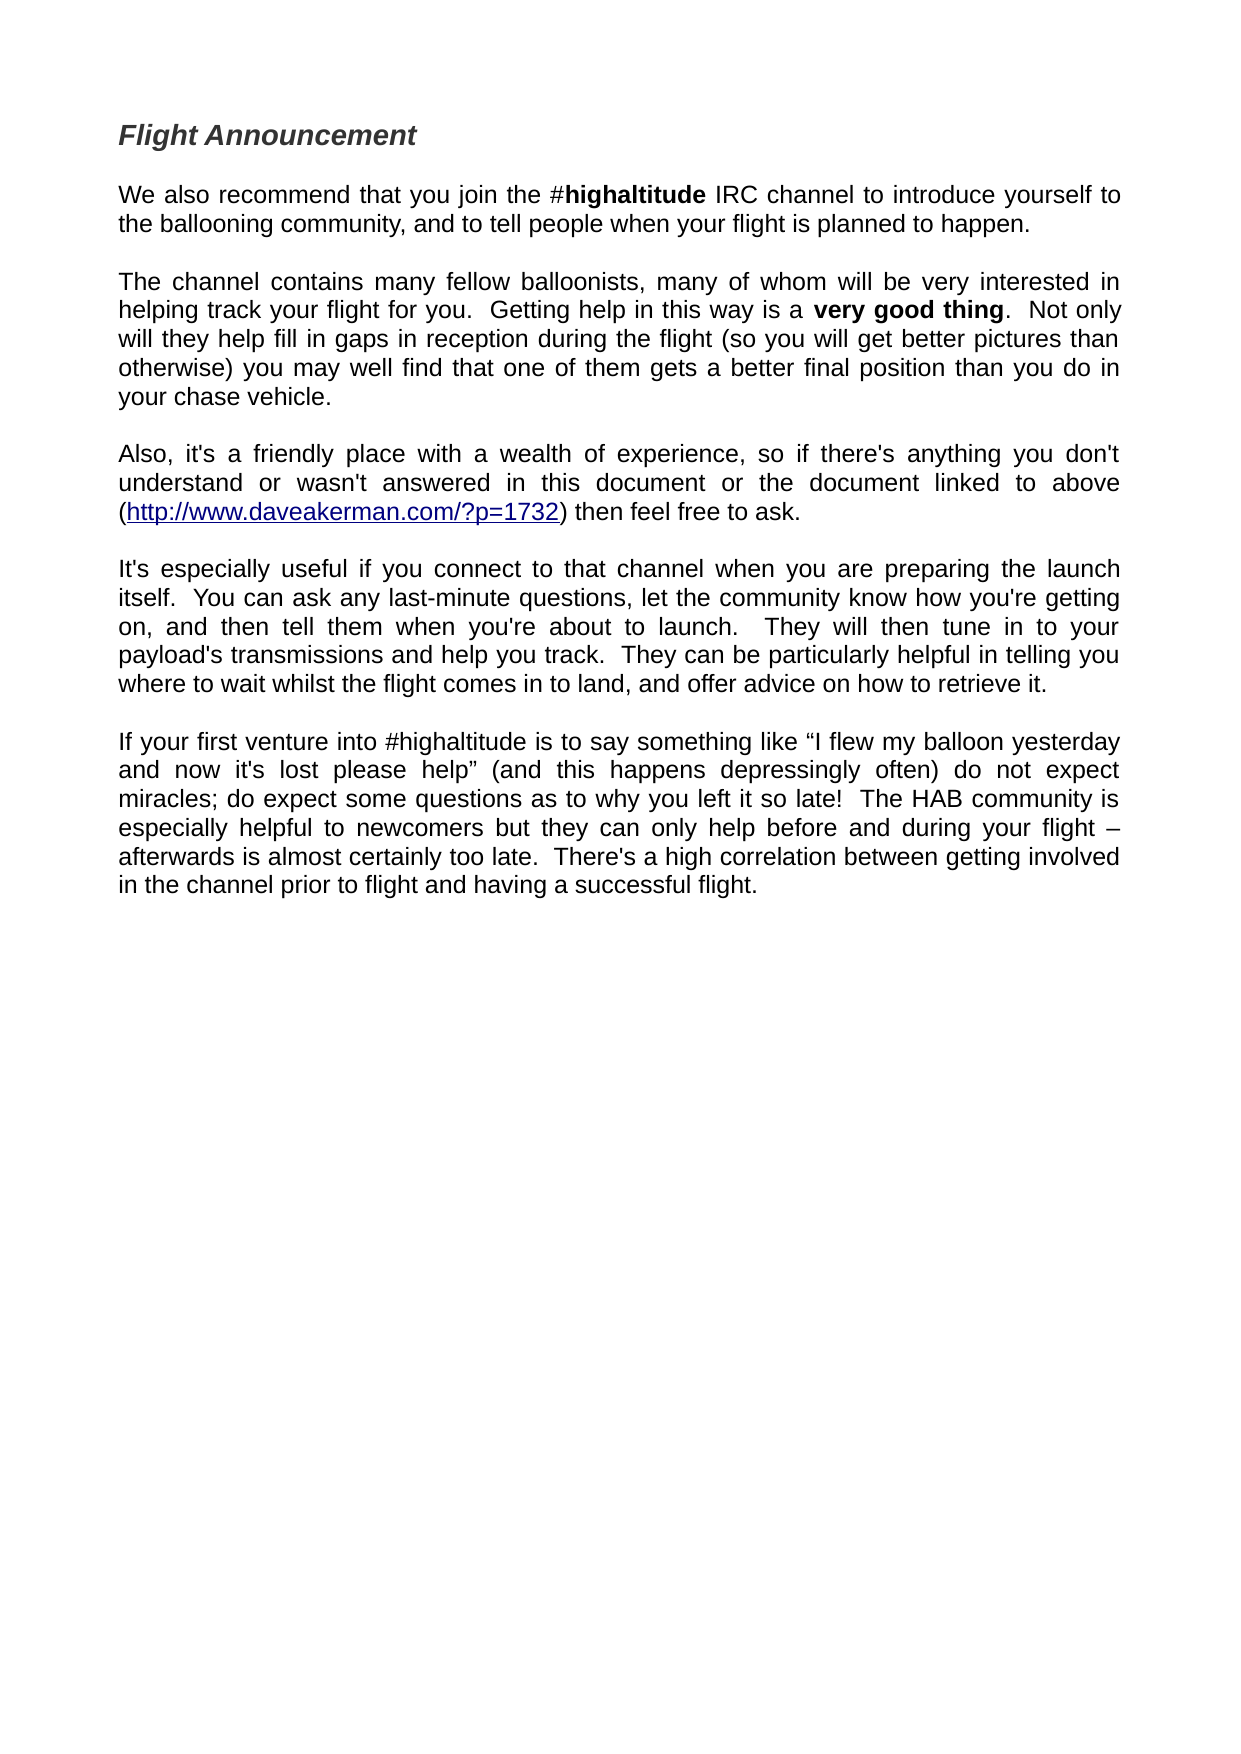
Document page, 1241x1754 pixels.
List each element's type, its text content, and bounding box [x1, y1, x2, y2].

text The channel contains many fellow balloonists, many of whom will be very interested in helping track your flight for you. Getting help in this way is a very good thing. Not only will they help fill in gaps in reception during the flight (so you will get better pictures than otherwise) you may well find that one of them gets a better final position than you do in your chase vehicle. [118, 267, 1122, 410]
text We also recommend that you join the #highaltitude IRC channel to introduce yourself to the ballooning community, and to tell people when your flight is planned to happen. [118, 180, 1122, 238]
text It's especially useful if you connect to that channel when you are preparing the launch itself. You can ask any last-minute questions, let the community know how you're getting on, and then tell them when you're about to launch. They will then tune in to your payload's transmissions and help you track. They can be particularly helpful in telling you where to wait whilst the flight comes in to land, and offer advice on how to retrieve it. [118, 554, 1122, 698]
text If your first venture into #highaltitude is to say something like “I flew my balloon yesterday and now it's lost please help” (and this happens depressingly often) do not expect miracles; do expect some questions as to why you left it so late! The HAB community is especially helpful to newcomers but they can only help before and during your flight – afterwards is almost certainly too late. There's a high correlation between getting involved in the channel prior to flight and having a successful flight. [118, 727, 1122, 899]
text Also, it's a friendly place with a wealth of experience, so if there's anything you don't understand or wasn't answered in this document or the document linked to above (http://www.daveakerman.com/?p=1732) then feel free to ask. [118, 439, 1122, 525]
text Flight Announcement [118, 118, 1122, 152]
